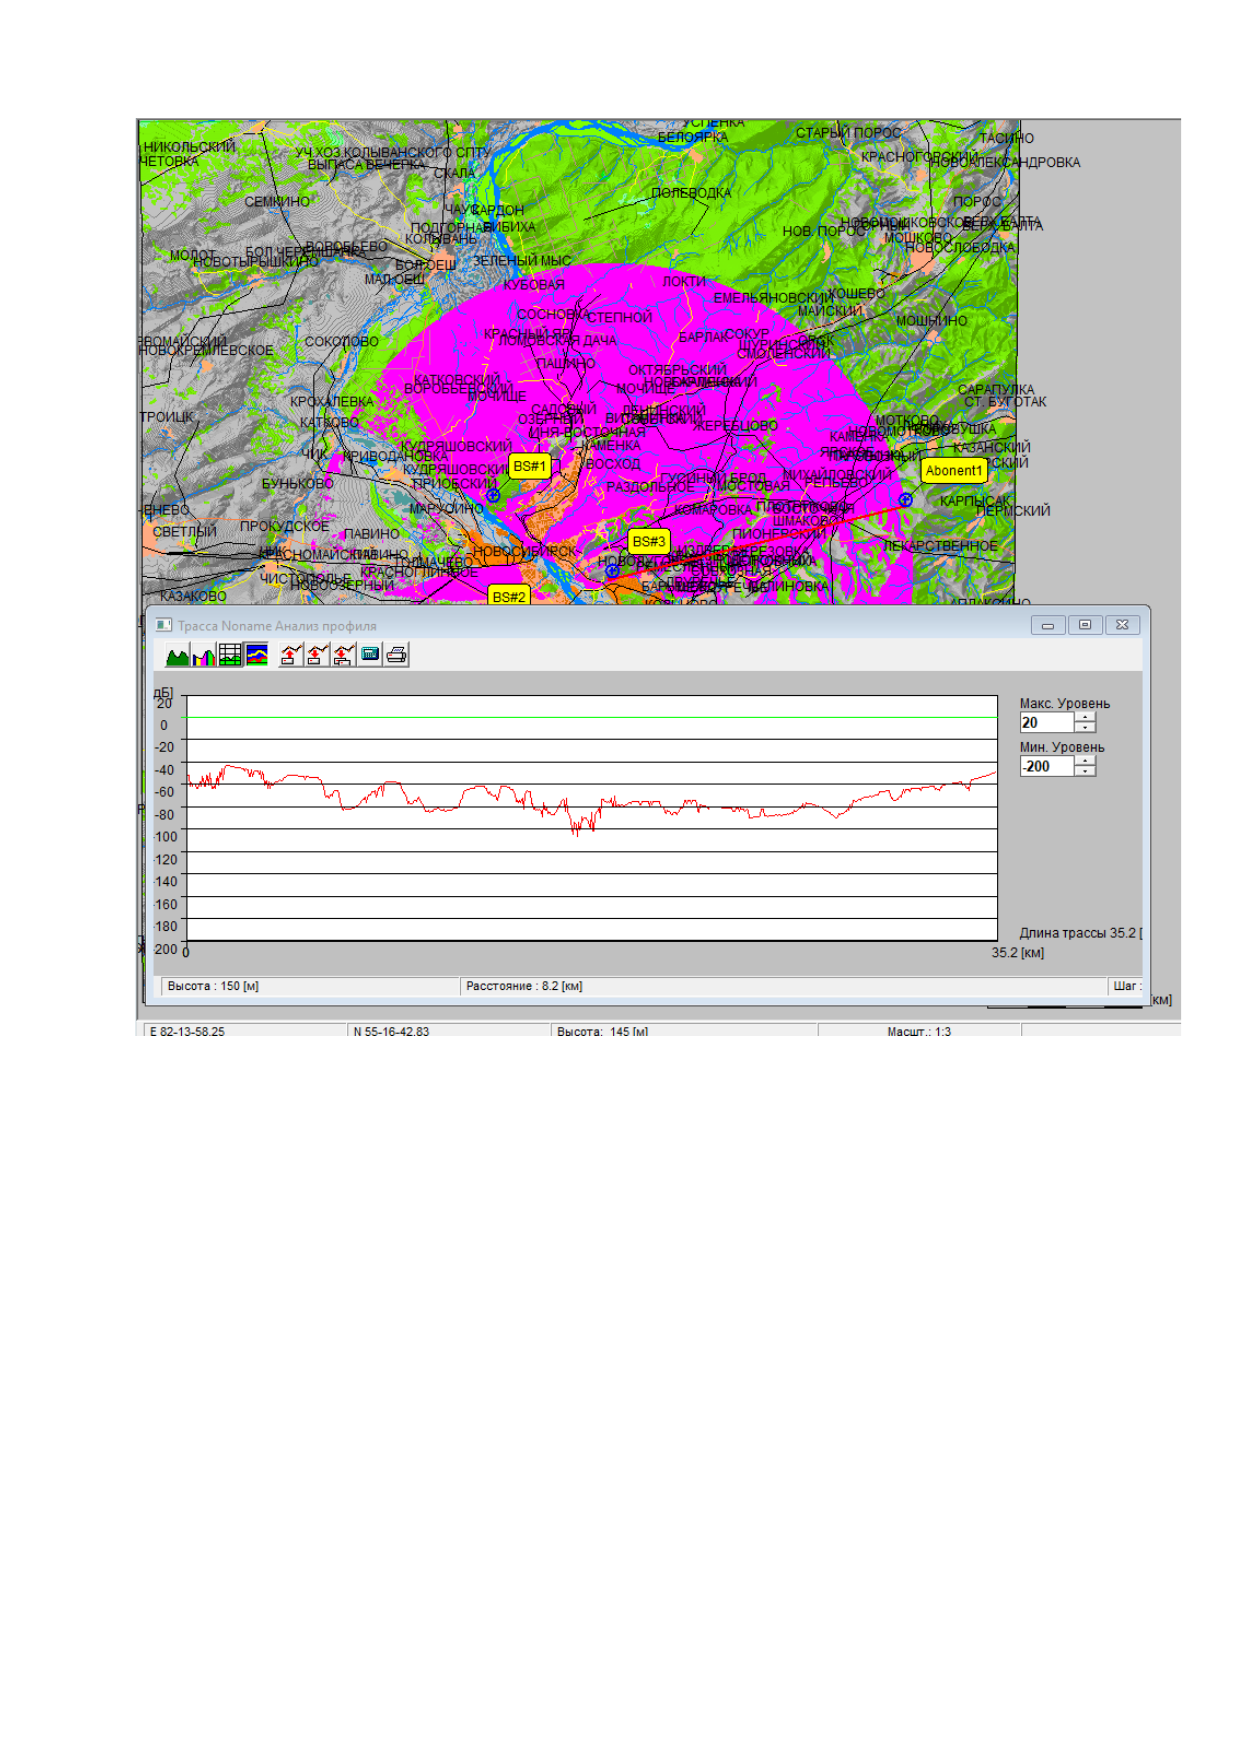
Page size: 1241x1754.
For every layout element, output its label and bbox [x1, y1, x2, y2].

picture [135, 118, 1182, 1036]
